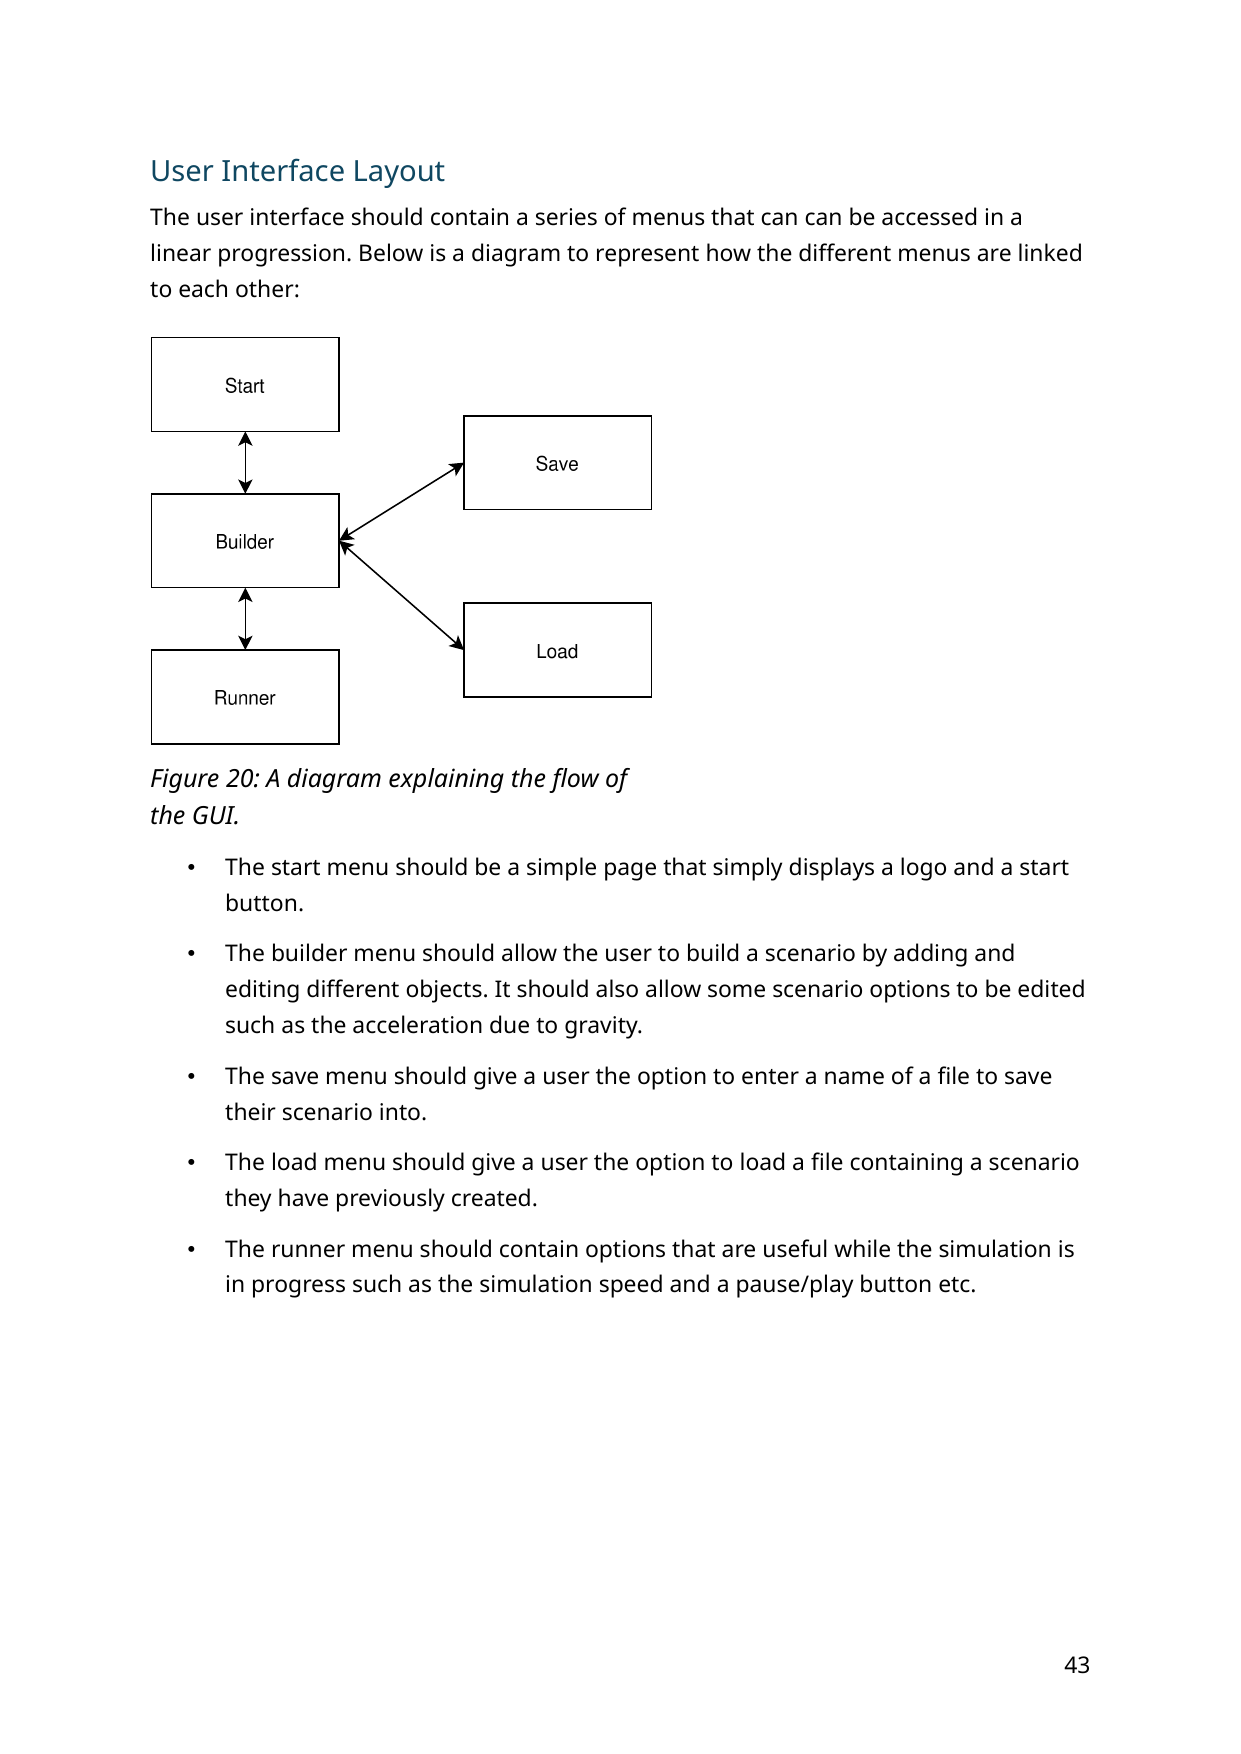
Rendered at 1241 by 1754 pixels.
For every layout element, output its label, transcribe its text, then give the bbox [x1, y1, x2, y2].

list The builder menu should allow the user to build a scenario by adding and editing different objects. It should also allow some scenario options to be edited such as the acceleration due to gravity. [187, 937, 1090, 1040]
subtitle User Interface Layout [150, 150, 1090, 190]
text The user interface should contain a series of menus that can can be accessed in a linear progression. Below is a diagram to represent how the different menus are linked to each other: [150, 201, 1090, 304]
list The save menu should give a user the option to enter a name of a file to save their scenario into. [187, 1059, 1090, 1127]
list The load menu should give a user the option to load a file containing a scenario they have previously created. [187, 1146, 1090, 1213]
list The runner menu should contain options that are useful while the simulation is in progress such as the simulation speed and a pause/play button etc. [187, 1232, 1090, 1300]
list The start menu should be a simple page that simply displays a logo and a start button. [187, 851, 1090, 918]
text Figure 20: A diagram explaining the flow of the GUI. [150, 745, 653, 831]
